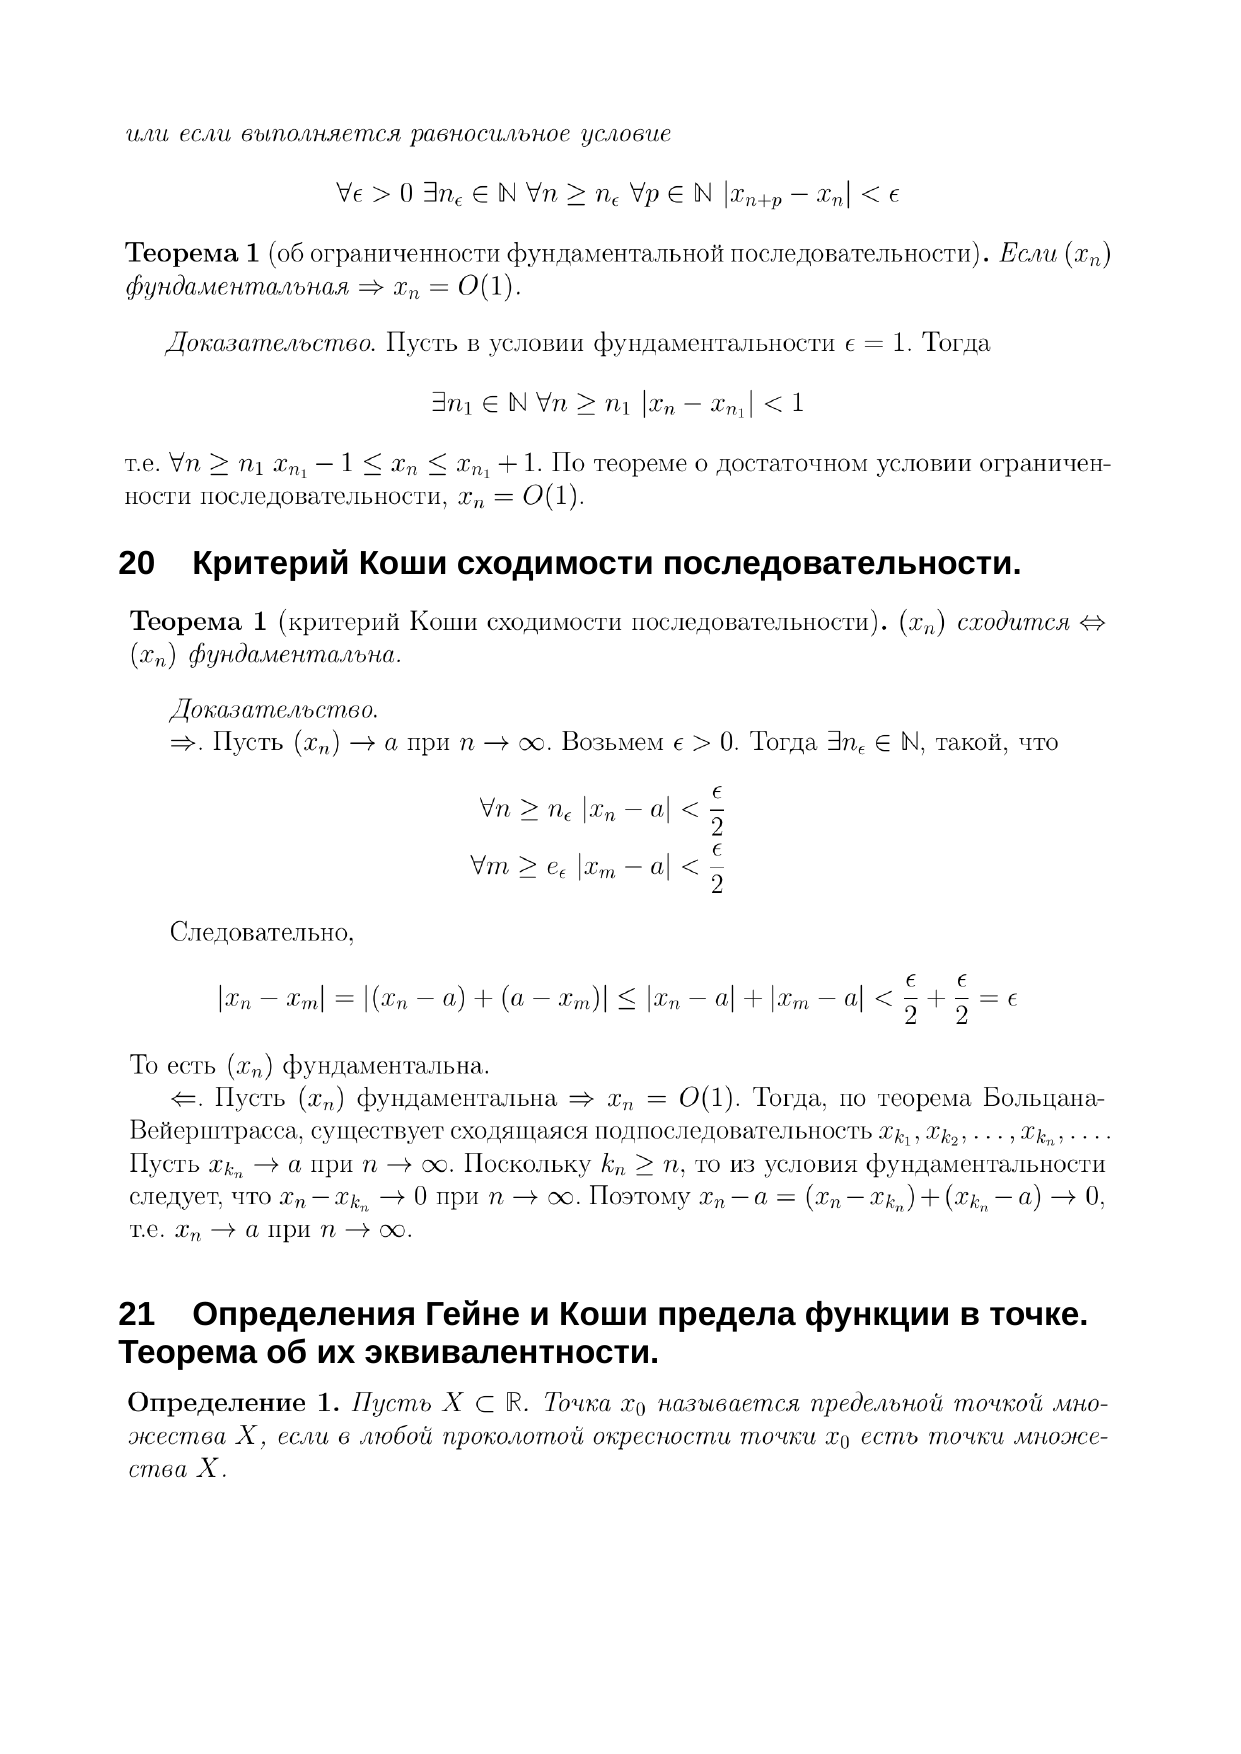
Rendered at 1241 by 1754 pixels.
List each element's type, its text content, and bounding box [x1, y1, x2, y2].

picture [118, 118, 1123, 523]
picture [118, 594, 1123, 1274]
subtitle Критерий Коши сходимости последовательности. [118, 543, 1122, 582]
subtitle Определения Гейне и Коши предела функции в точке. Теорема об их эквивалентности. [118, 1294, 1122, 1371]
picture [118, 1383, 1123, 1498]
